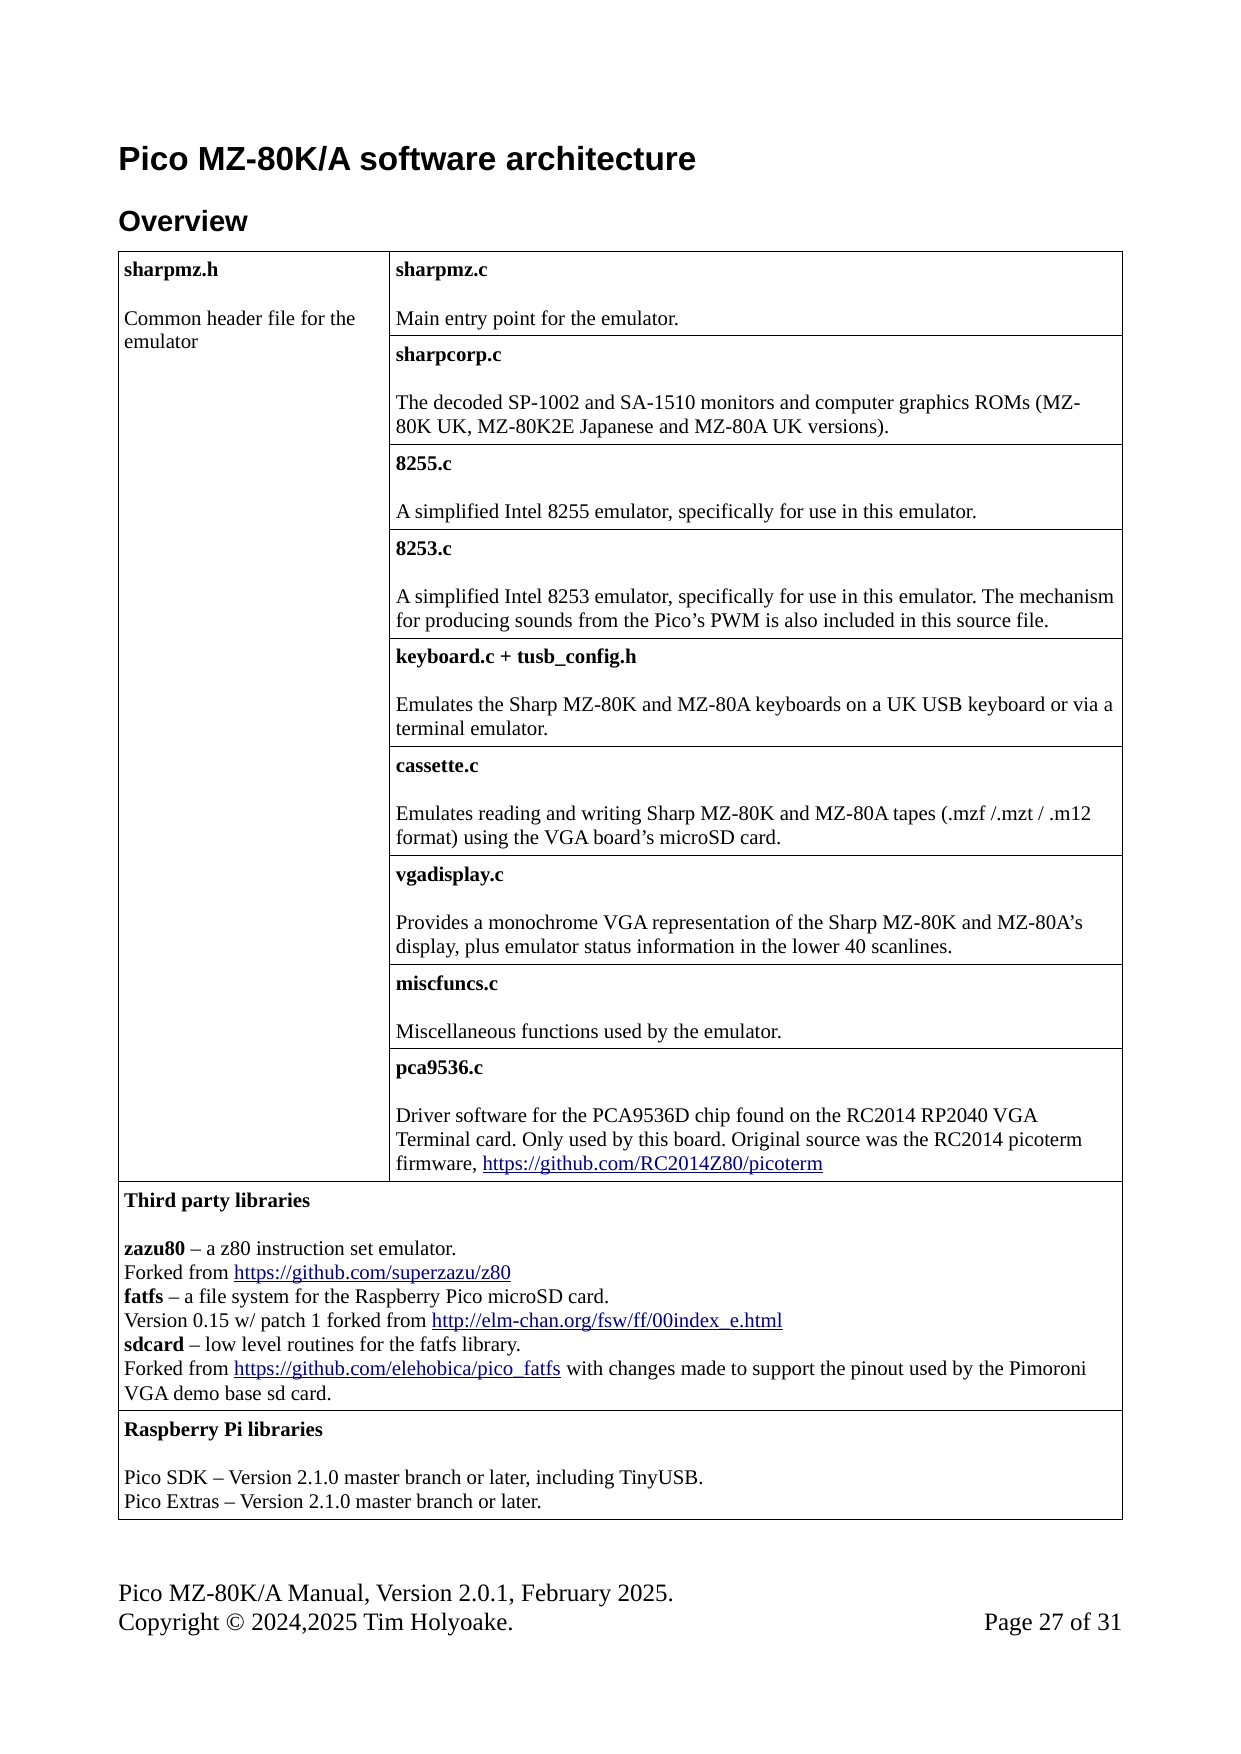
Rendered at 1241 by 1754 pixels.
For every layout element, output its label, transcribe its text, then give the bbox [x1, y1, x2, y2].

table_header sharpmz.h Common header file for the emulator [119, 252, 389, 1181]
table_cell Raspberry Pi libraries Pico SDK – Version 2.1.0 master branch or later, including TinyUSB. Pico Extras – Version 2.1.0 master branch or later. [119, 1411, 1122, 1519]
table_cell sharpcorp.c The decoded SP-1002 and SA-1510 monitors and computer graphics ROMs (MZ-80K UK, MZ-80K2E Japanese and MZ-80A UK versions). [390, 336, 1122, 444]
subtitle Pico MZ-80K/A software architecture [118, 139, 1122, 177]
table_cell 8253.c A simplified Intel 8253 emulator, specifically for use in this emulator. The mechanism for producing sounds from the Pico’s PWM is also included in this source file. [390, 530, 1122, 637]
table_cell Third party libraries zazu80 – a z80 instruction set emulator. Forked from https://github.com/superzazu/z80 fatfs – a file system for the Raspberry Pico microSD card. Version 0.15 w/ patch 1 forked from http://elm-chan.org/fsw/ff/00index_e.html sdcard – low level routines for the fatfs library. Forked from https://github.com/elehobica/pico_fatfs with changes made to support the pinout used by the Pimoroni VGA demo base sd card. [119, 1182, 1122, 1410]
subtitle Overview [118, 204, 1122, 238]
table_cell pca9536.c Driver software for the PCA9536D chip found on the RC2014 RP2040 VGA Terminal card. Only used by this board. Original source was the RC2014 picoterm firmware, https://github.com/RC2014Z80/picoterm [390, 1049, 1122, 1181]
table_cell miscfuncs.c Miscellaneous functions used by the emulator. [390, 965, 1122, 1048]
table_header sharpmz.c Main entry point for the emulator. [390, 252, 1122, 335]
table_cell vgadisplay.c Provides a monochrome VGA representation of the Sharp MZ-80K and MZ-80A’s display, plus emulator status information in the lower 40 scanlines. [390, 856, 1122, 964]
table_cell 8255.c A simplified Intel 8255 emulator, specifically for use in this emulator. [390, 445, 1122, 529]
table_cell keyboard.c + tusb_config.h Emulates the Sharp MZ-80K and MZ-80A keyboards on a UK USB keyboard or via a terminal emulator. [390, 639, 1122, 746]
table_cell cassette.c Emulates reading and writing Sharp MZ-80K and MZ-80A tapes (.mzf /.mzt / .m12 format) using the VGA board’s microSD card. [390, 747, 1122, 855]
